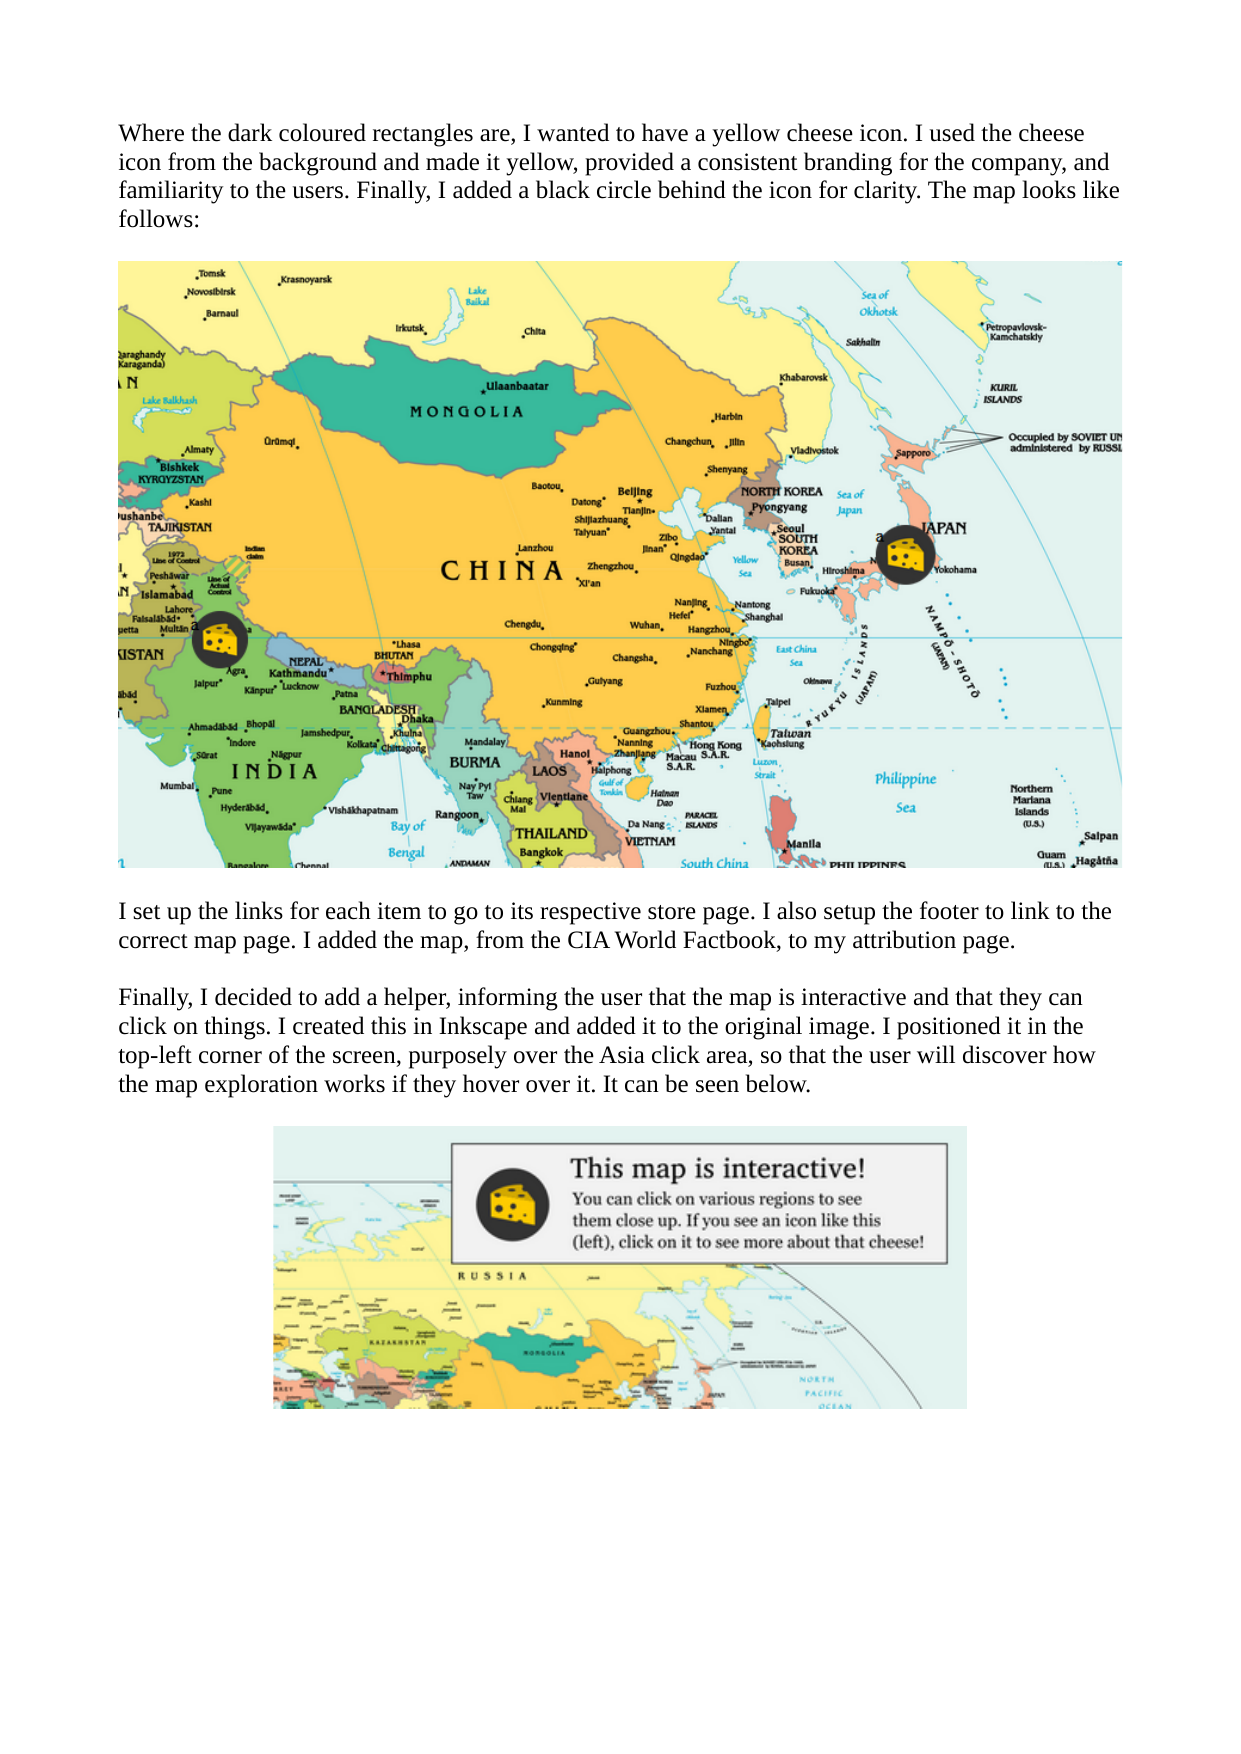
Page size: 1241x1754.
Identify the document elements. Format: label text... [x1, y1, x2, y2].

picture [118, 261, 1123, 868]
text Where the dark coloured rectangles are, I wanted to have a yellow cheese icon. I used the cheese icon from the background and made it yellow, provided a consistent branding for the company, and familiarity to the users. Finally, I added a black circle behind the icon for clarity. The map looks like follows: [118, 118, 1122, 233]
text I set up the links for each item to go to its respective store page. I also setup the footer to link to the correct map page. I added the map, from the CIA World Factbook, to my attribution page. [118, 896, 1122, 954]
picture [273, 1126, 967, 1409]
text Finally, I decided to add a helper, informing the user that the map is interactive and that they can click on things. I created this in Inkscape and added it to the original image. I positioned it in the top-left corner of the screen, purposely over the Asia click area, so that the user will discover how the map exploration works if they hover over it. It can be seen below. [118, 982, 1122, 1097]
